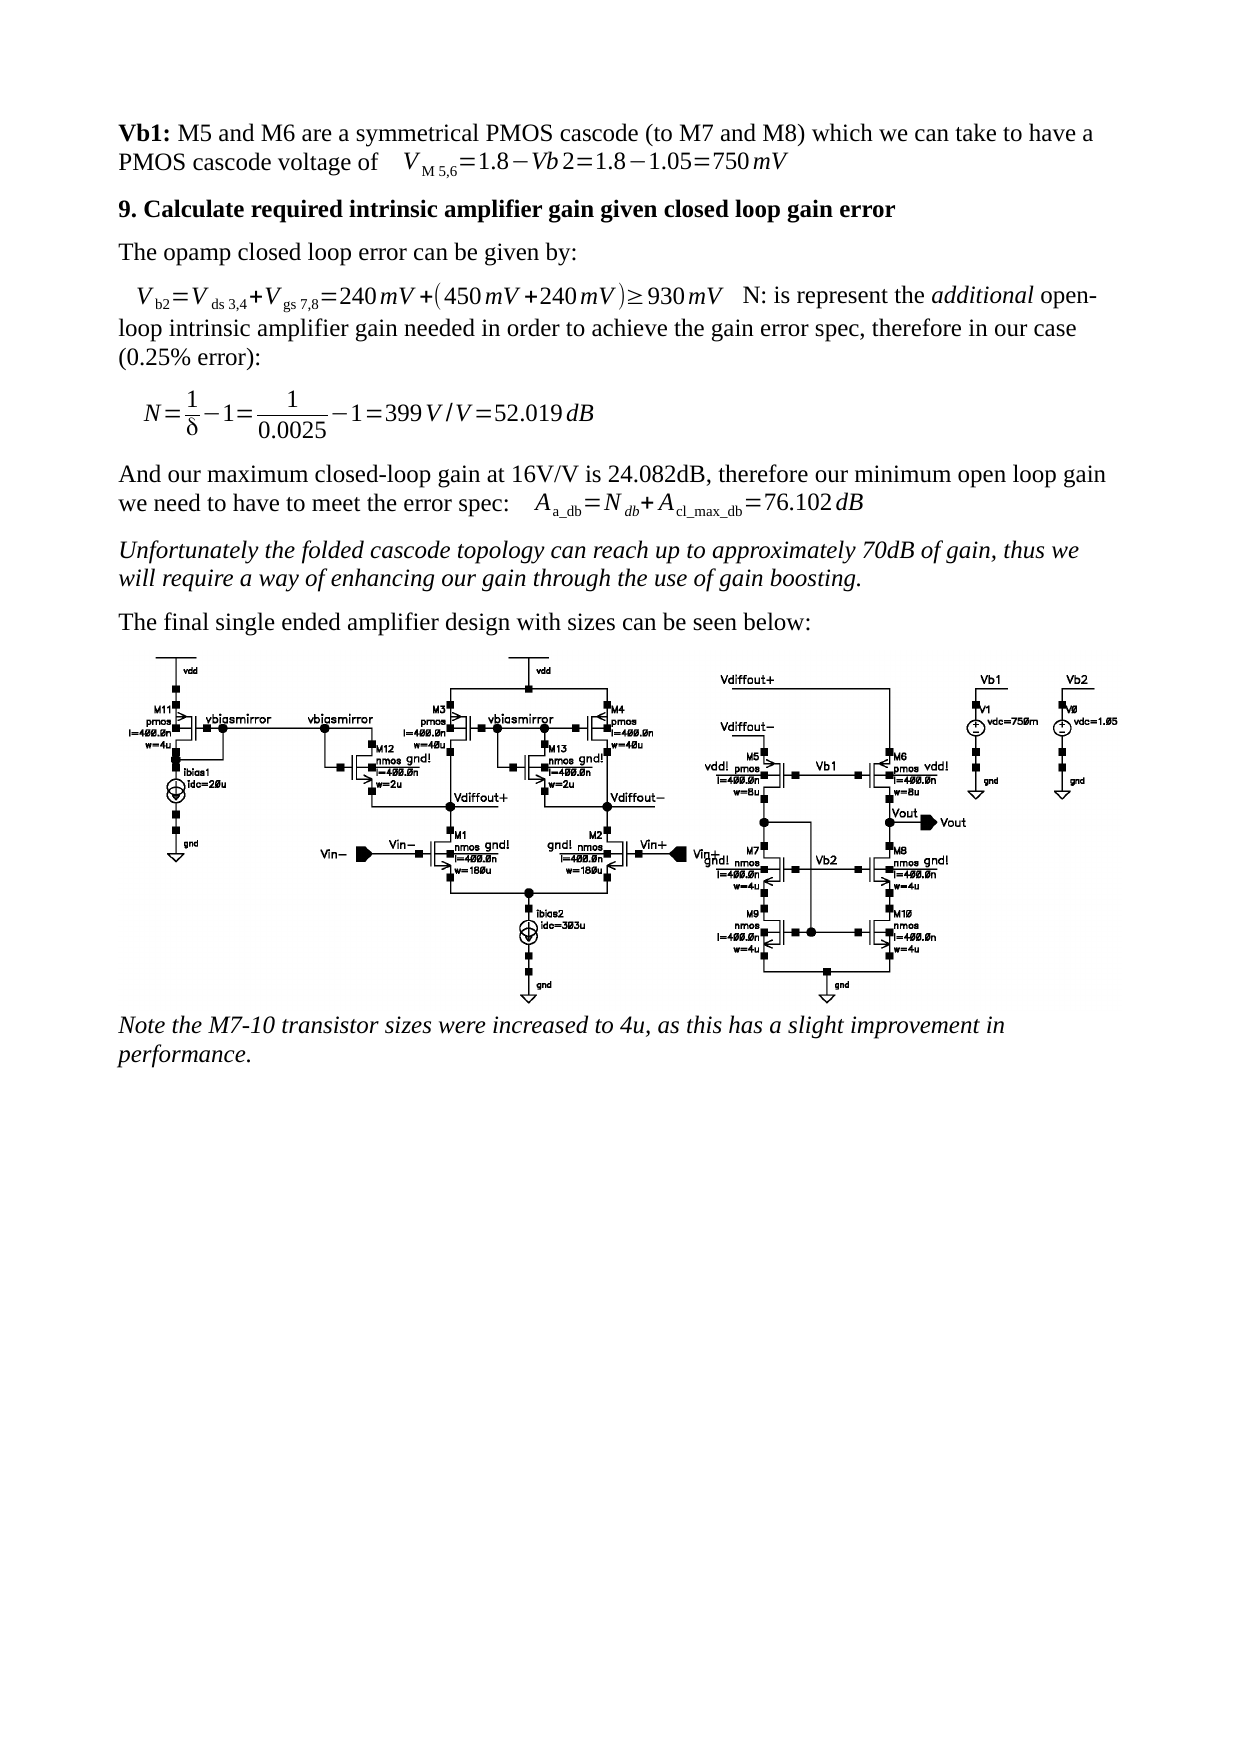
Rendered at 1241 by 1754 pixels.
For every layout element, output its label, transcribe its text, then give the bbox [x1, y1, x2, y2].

text And our maximum closed-loop gain at 16V/V is 24.082dB, therefore our minimum open loop gain we need to have to meet the error spec: [118, 459, 1122, 520]
text N: is represent the additional open-loop intrinsic amplifier gain needed in order to achieve the gain error spec, therefore in our case (0.25% error): [118, 281, 1122, 371]
text Vb1: M5 and M6 are a symmetrical PMOS cascode (to M7 and M8) which we can take to have a PMOS cascode voltage of [118, 118, 1122, 179]
text Note the M7-10 transistor sizes were increased to 4u, as this has a slight improvement in performance. [118, 1011, 1122, 1068]
text The opamp closed loop error can be given by: [118, 237, 1122, 266]
text The final single ended amplifier design with sizes can be seen below: [118, 607, 1122, 636]
text 9. Calculate required intrinsic amplifier gain given closed loop gain error [118, 194, 1122, 223]
text Unfortunately the folded cascode topology can reach up to approximately 70dB of gain, thus we will require a way of enhancing our gain through the use of gain boosting. [118, 535, 1122, 592]
picture [118, 650, 1123, 1011]
